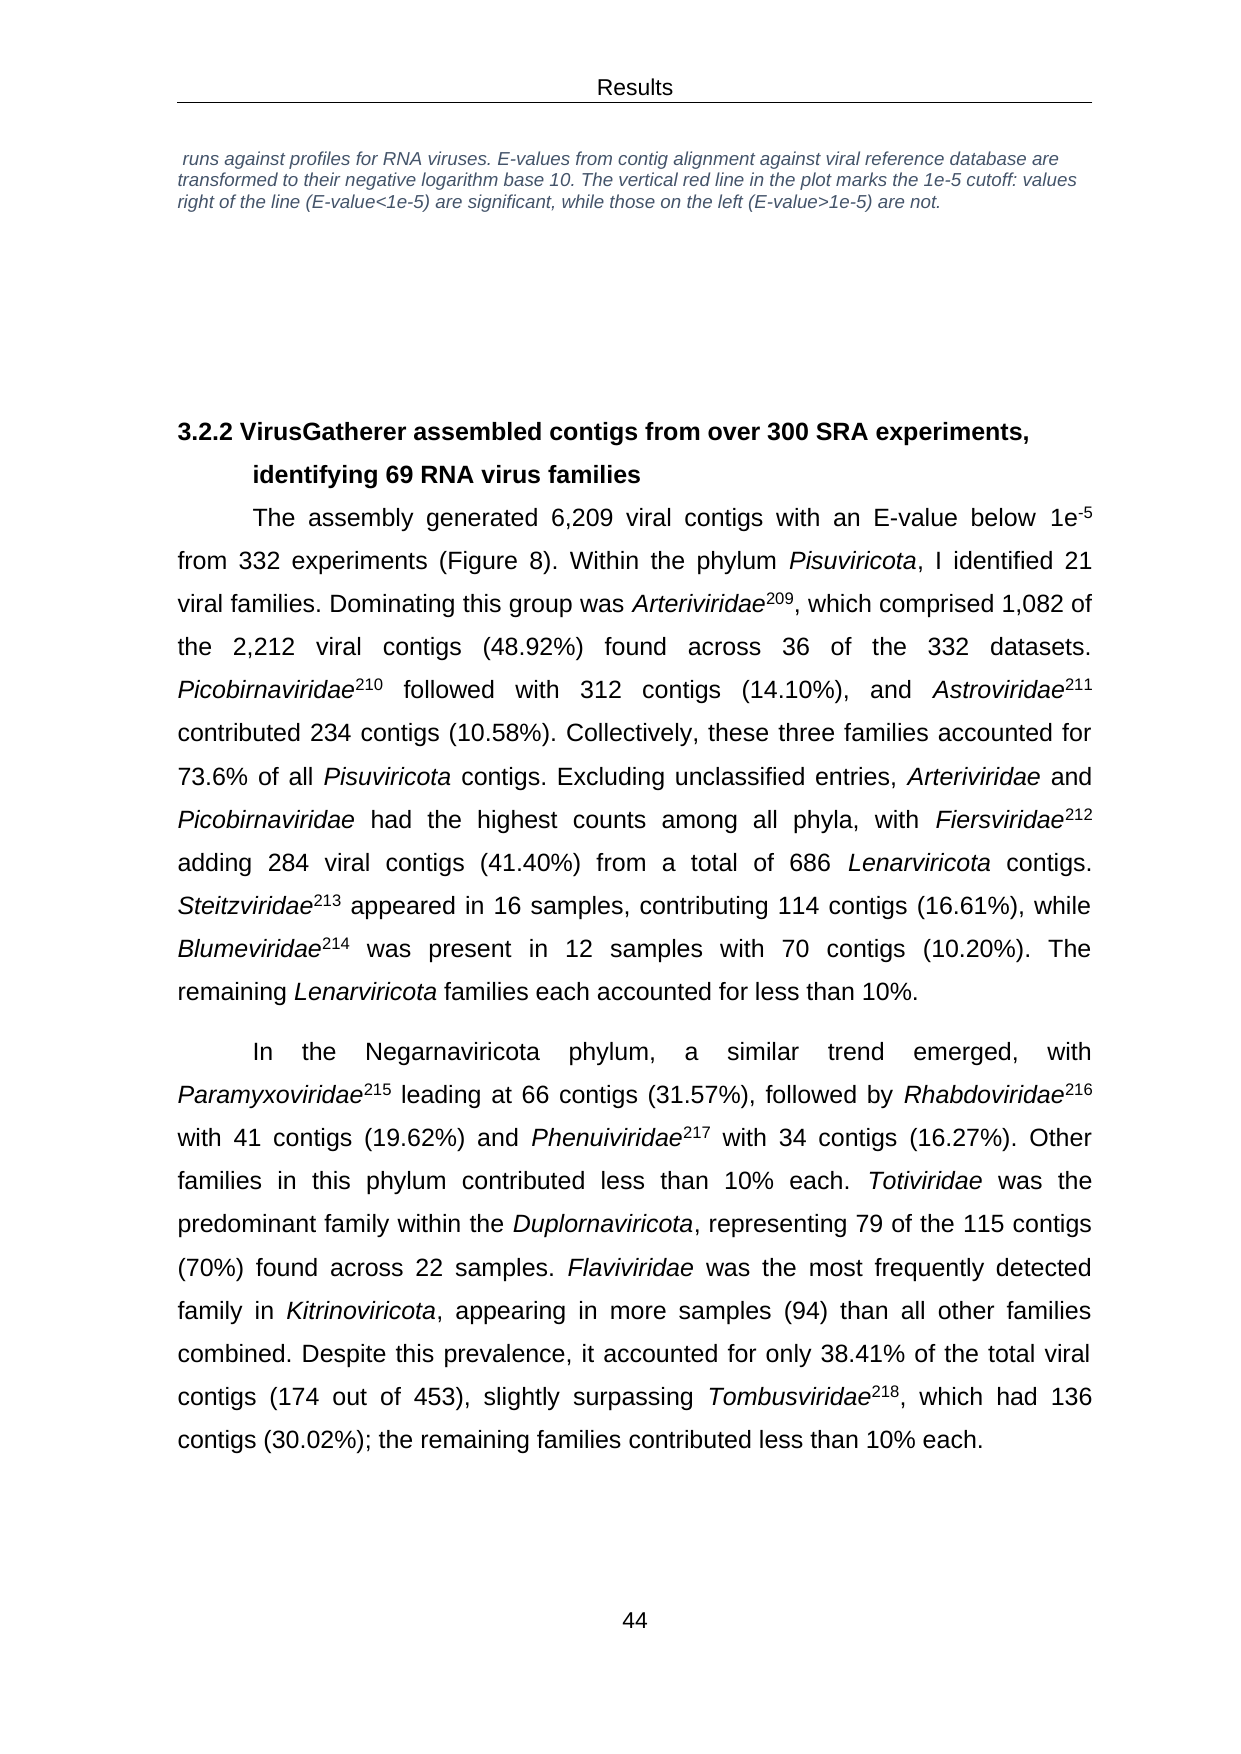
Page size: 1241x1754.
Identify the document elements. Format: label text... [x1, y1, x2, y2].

subtitle 3.2.2 VirusGatherer assembled contigs from over 300 SRA experiments, identifying 69 RNA virus families [177, 416, 1092, 488]
text In the Negarnaviricota phylum, a similar trend emerged, with Paramyxoviridae215 leading at 66 contigs (31.57%), followed by Rhabdoviridae216 with 41 contigs (19.62%) and Phenuiviridae217 with 34 contigs (16.27%). Other families in this phylum contributed less than 10% each. Totiviridae was the predominant family within the Duplornaviricota, representing 79 of the 115 contigs (70%) found across 22 samples. Flaviviridae was the most frequently detected family in Kitrinoviricota, appearing in more samples (94) than all other families combined. Despite this prevalence, it accounted for only 38.41% of the total viral contigs (174 out of 453), slightly surpassing Tombusviridae218, which had 136 contigs (30.02%); the remaining families contributed less than 10% each. [177, 1037, 1092, 1454]
text The assembly generated 6,209 viral contigs with an E-value below 1e-5 from 332 experiments (Figure 8). Within the phylum Pisuviricota, I identified 21 viral families. Dominating this group was Arteriviridae209, which comprised 1,082 of the 2,212 viral contigs (48.92%) found across 36 of the 332 datasets. Picobirnaviridae210 followed with 312 contigs (14.10%), and Astroviridae211 contributed 234 contigs (10.58%). Collectively, these three families accounted for 73.6% of all Pisuviricota contigs. Excluding unclassified entries, Arteriviridae and Picobirnaviridae had the highest counts among all phyla, with Fiersviridae212 adding 284 viral contigs (41.40%) from a total of 686 Lenarviricota contigs. Steitzviridae213 appeared in 16 samples, contributing 114 contigs (16.61%), while Blumeviridae214 was present in 12 samples with 70 contigs (10.20%). The remaining Lenarviricota families each accounted for less than 10%. [177, 503, 1092, 1006]
text runs against profiles for RNA viruses. E-values from contig alignment against viral reference database are transformed to their negative logarithm base 10. The vertical red line in the plot marks the 1e-5 cutoff: values right of the line (E-value<1e-5) are significant, while those on the left (E-value>1e-5) are not. [177, 147, 1092, 212]
